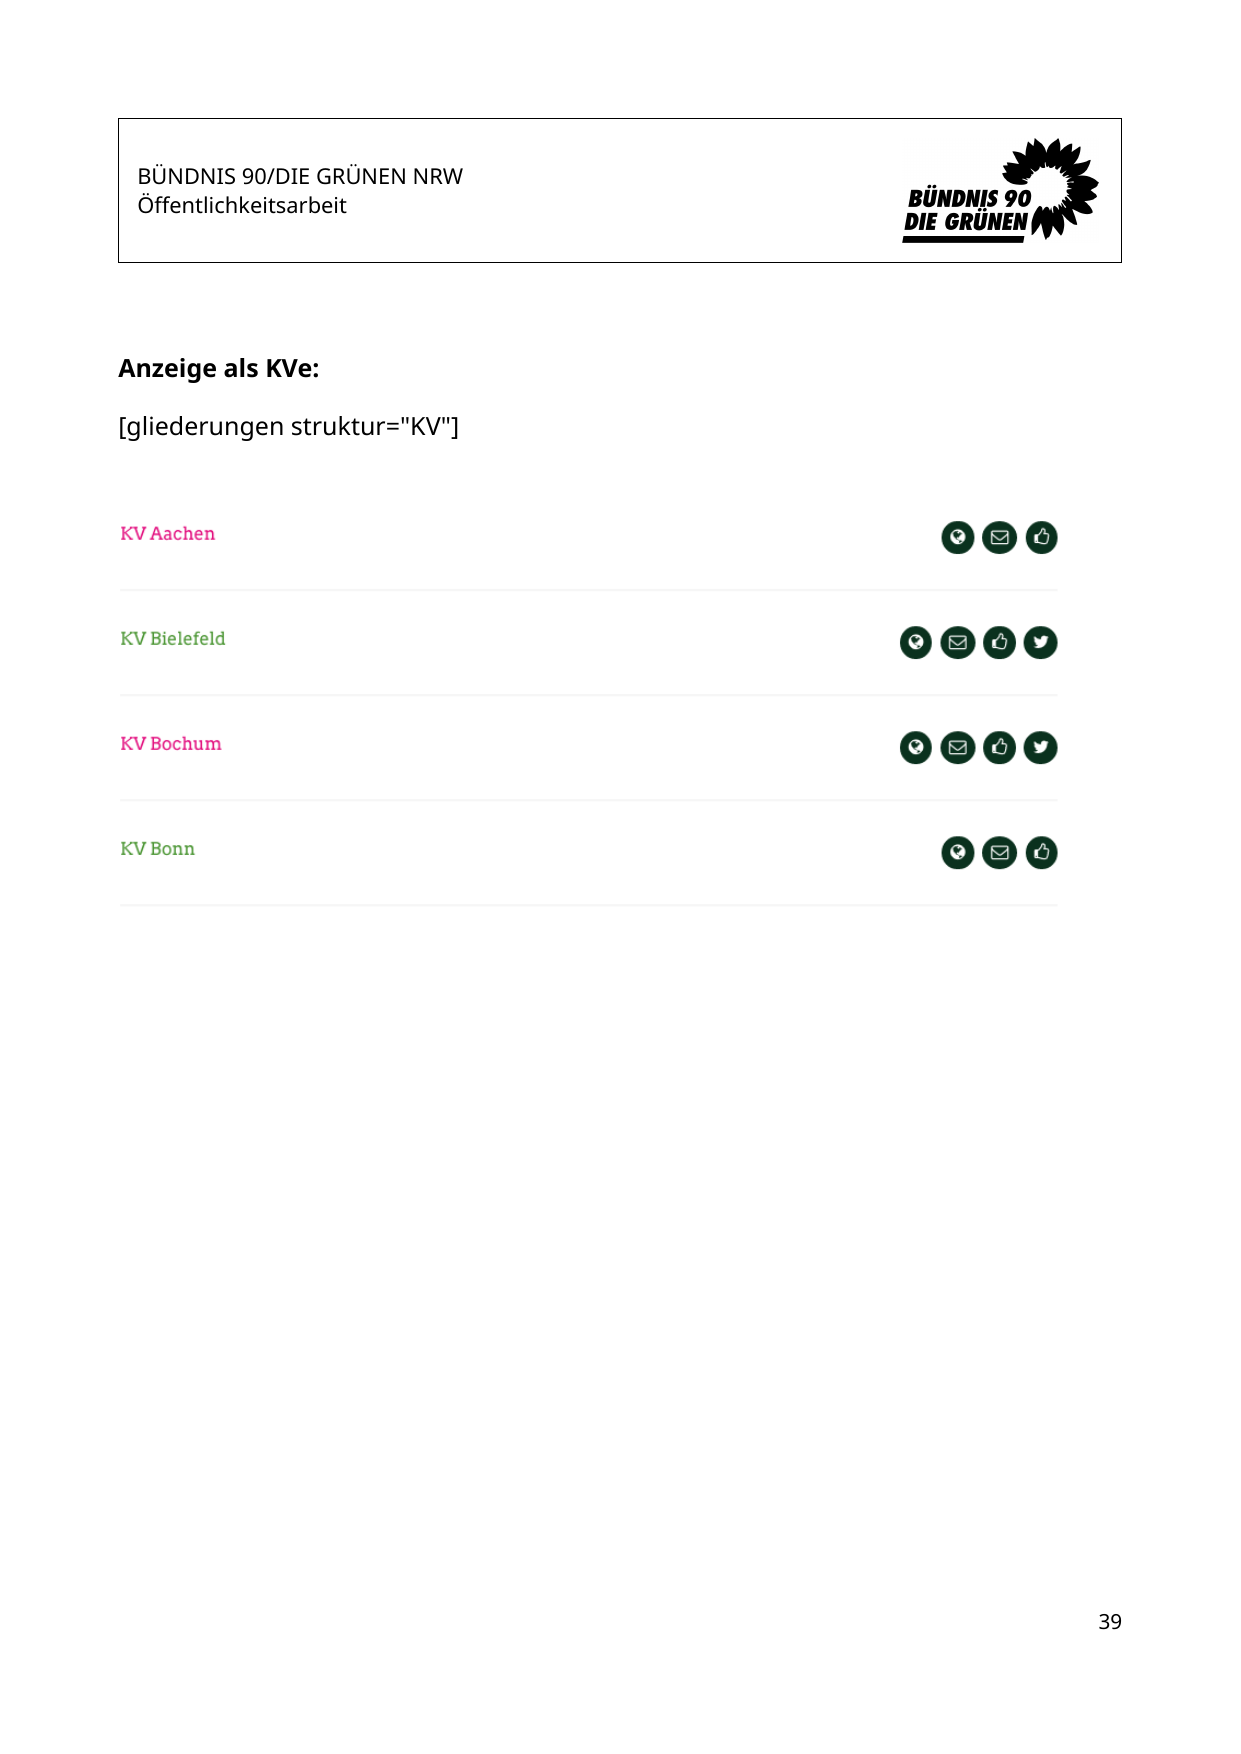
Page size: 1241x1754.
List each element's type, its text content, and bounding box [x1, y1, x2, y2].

picture [902, 138, 1099, 243]
text Anzeige als KVe: [118, 350, 1122, 384]
picture [107, 484, 1074, 925]
text [gliederungen struktur="KV"] [118, 409, 1122, 443]
